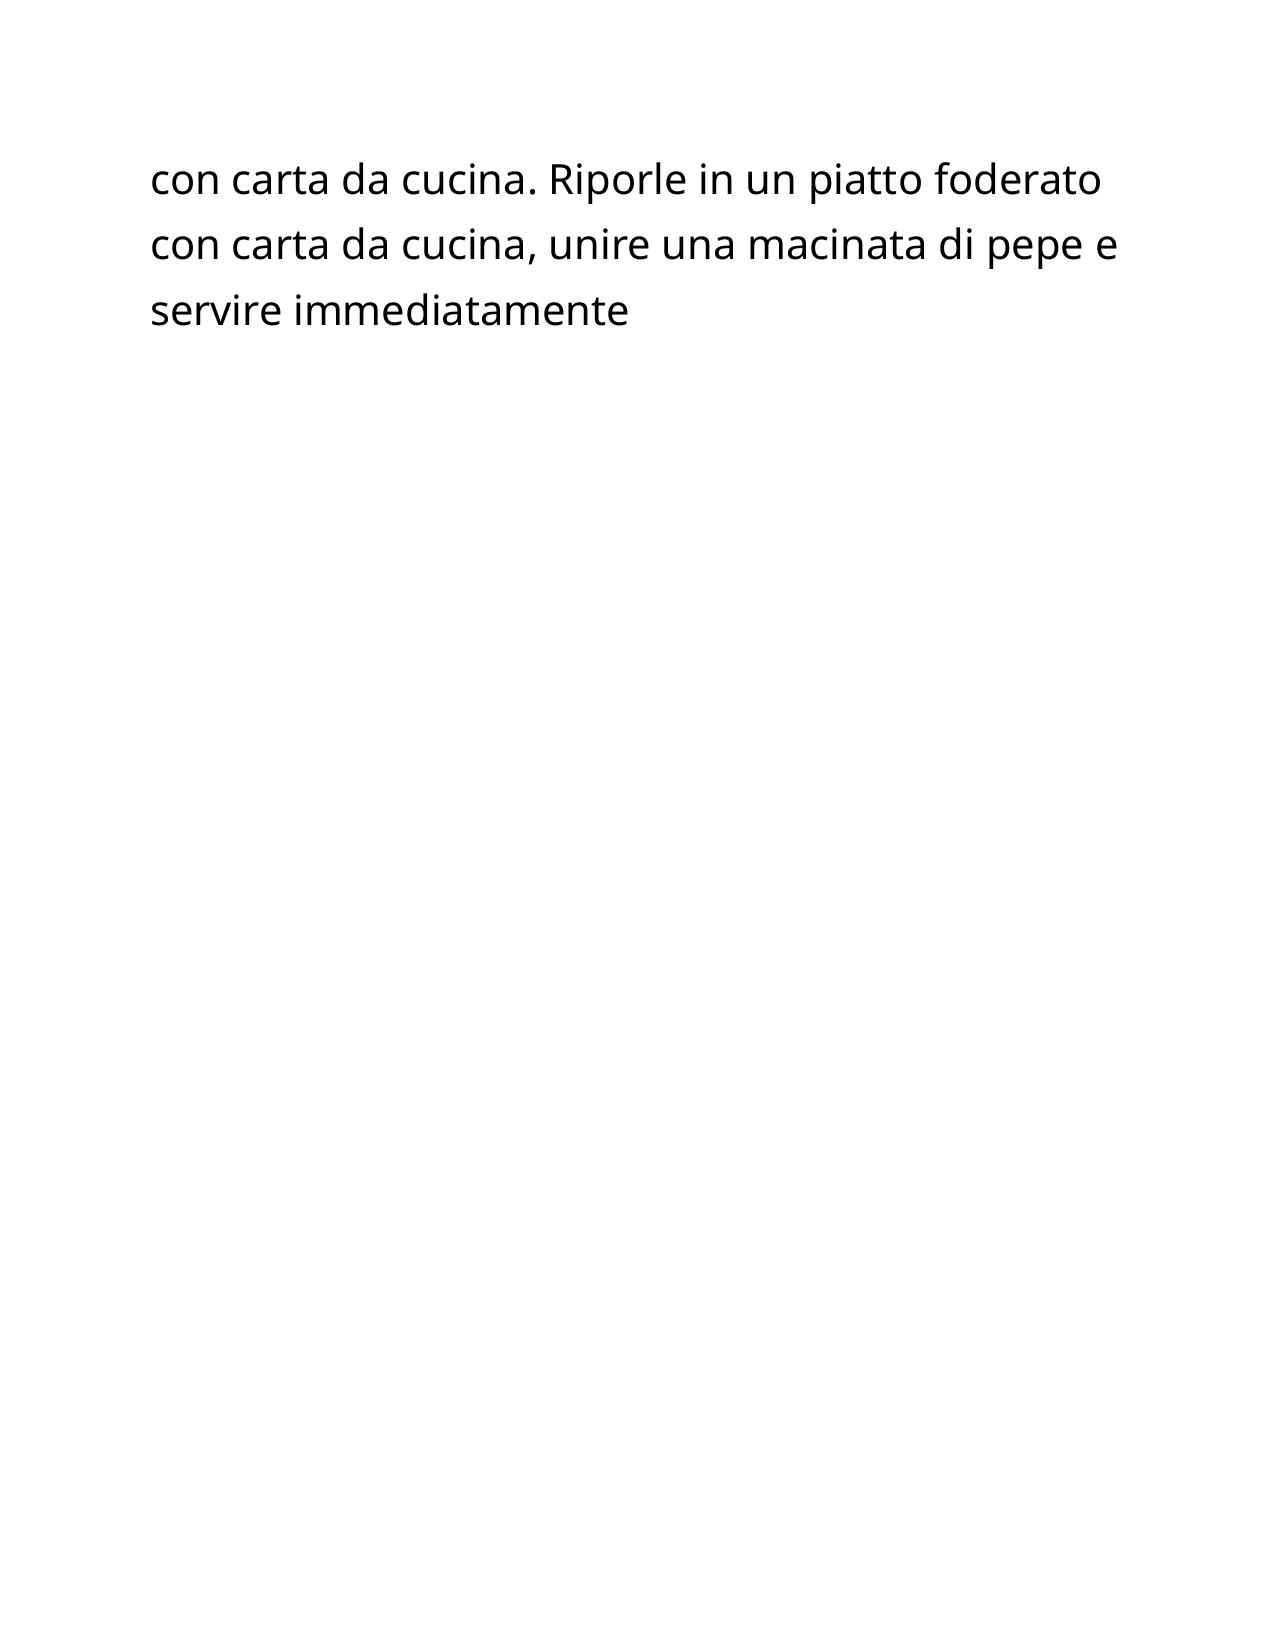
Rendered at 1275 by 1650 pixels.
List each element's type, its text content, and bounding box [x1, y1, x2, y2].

text con carta da cucina. Riporle in un piatto foderato con carta da cucina, unire una macinata di pepe e servire immediatamente [150, 150, 1125, 337]
